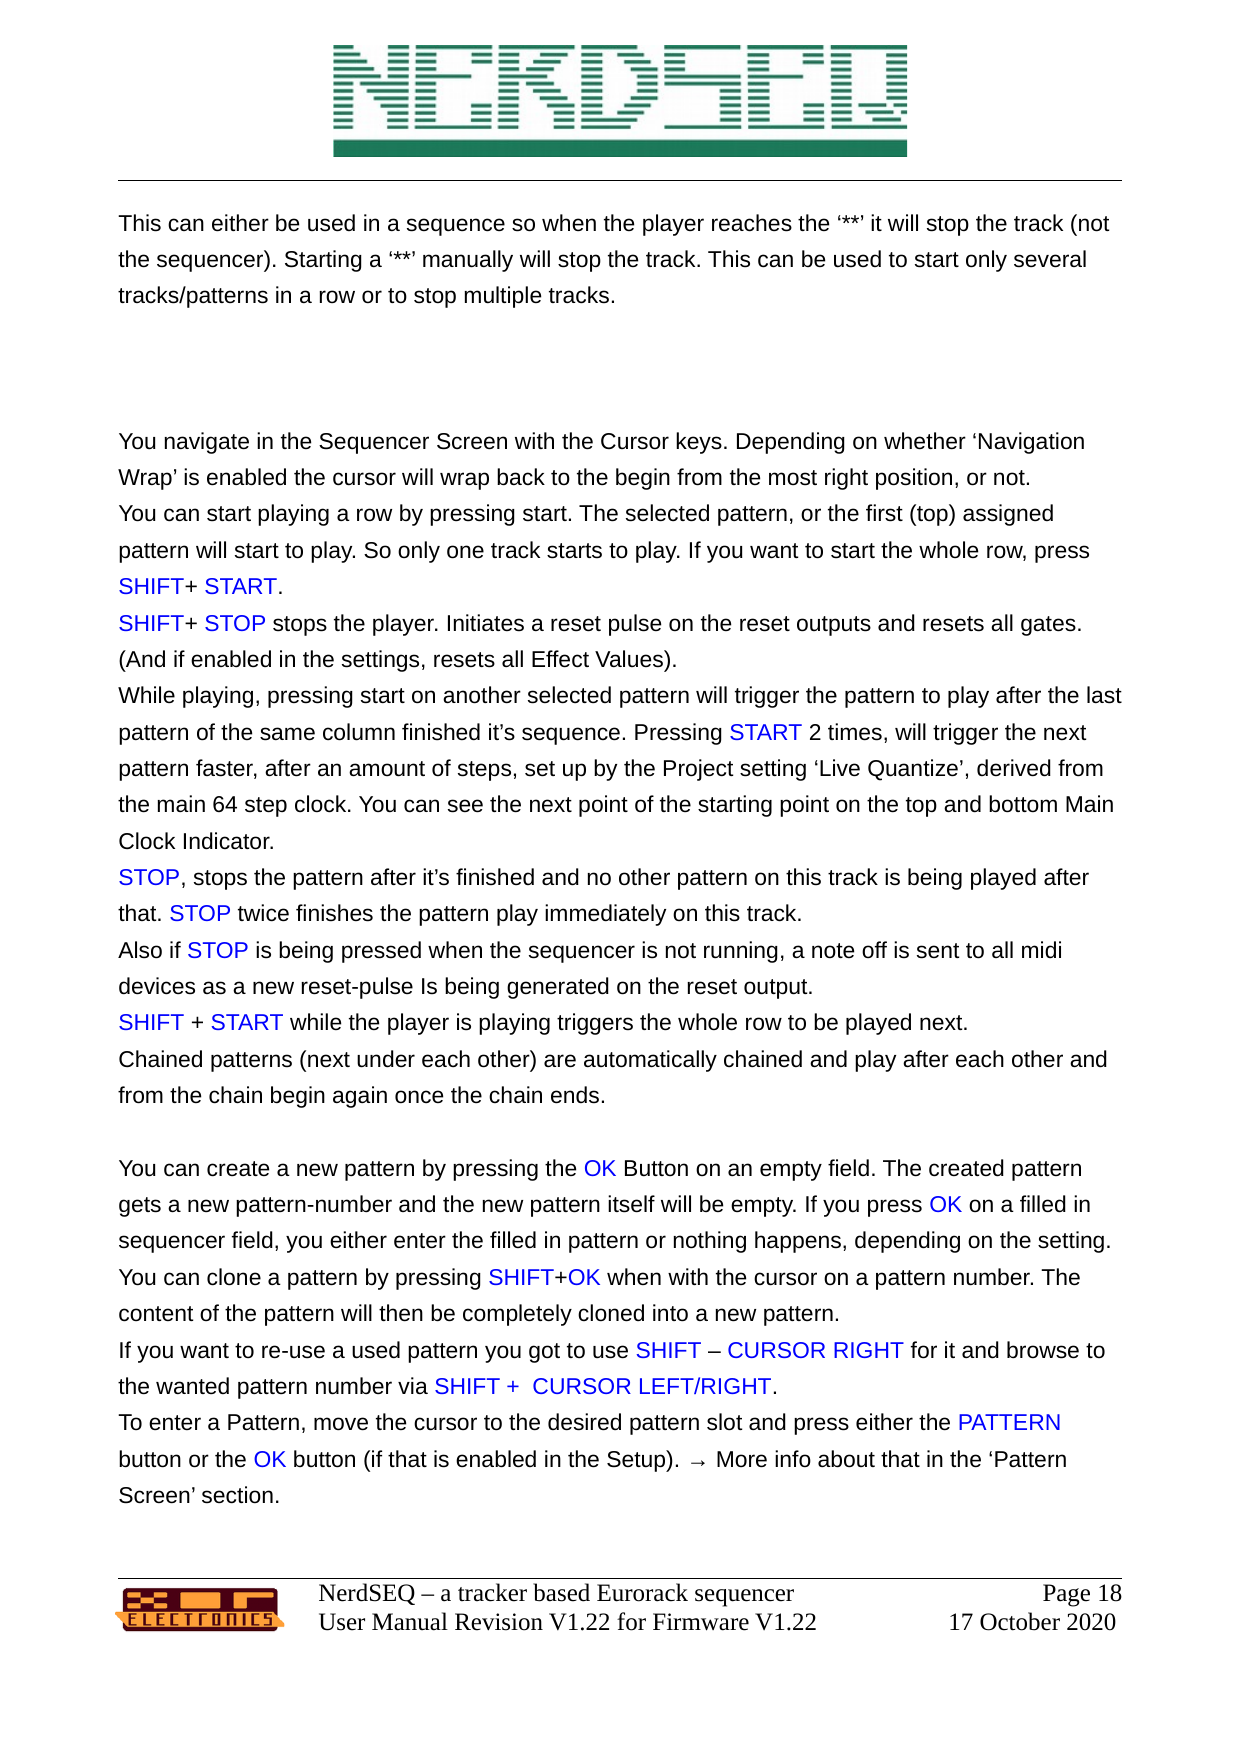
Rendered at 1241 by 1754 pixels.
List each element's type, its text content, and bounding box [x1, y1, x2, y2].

text STOP, stops the pattern after it’s finished and no other pattern on this track is being played after that. STOP twice finishes the pattern play immediately on this track. [118, 864, 1122, 927]
text This can either be used in a sequence so when the player reaches the ‘**’ it will stop the track (not the sequencer). Starting a ‘**’ manually will stop the track. This can be used to start only several tracks/patterns in a row or to stop multiple tracks. [118, 209, 1122, 309]
text You navigate in the Sequencer Screen with the Cursor keys. Depending on whether ‘Navigation Wrap’ is enabled the cursor will wrap back to the begin from the most right position, or not. [118, 428, 1122, 490]
text While playing, pressing start on another selected pattern will trigger the pattern to play after the last pattern of the same column finished it’s sequence. Pressing START 2 times, will trigger the next pattern faster, after an amount of steps, set up by the Project setting ‘Live Quantize’, derived from the main 64 step clock. You can see the next point of the starting point on the top and bottom Main Clock Indicator. [118, 682, 1122, 854]
text You can start playing a row by pressing start. The selected pattern, or the first (top) assigned pattern will start to play. So only one track starts to play. If you want to start the whole row, press SHIFT+ START. [118, 500, 1122, 599]
text To enter a Pattern, move the cursor to the desired pattern slot and press either the PATTERN button or the OK button (if that is enabled in the Setup). → More info about that in the ‘Pattern Screen’ section. [118, 1409, 1122, 1508]
text SHIFT+ STOP stops the player. Initiates a reset pulse on the reset outputs and resets all gates. (And if enabled in the settings, resets all Effect Values). [118, 609, 1122, 672]
text Also if STOP is being pressed when the sequencer is not running, a note off is sent to all midi devices as a new reset-pulse Is being generated on the reset output. [118, 937, 1122, 999]
text You can create a new pattern by pressing the OK Button on an empty field. The created pattern gets a new pattern-number and the new pattern itself will be empty. If you press OK on a filled in sequencer field, you either enter the filled in pattern or nothing happens, depending on the setting. You can clone a pattern by pressing SHIFT+OK when with the cursor on a pattern number. The content of the pattern will then be completely cloned into a new pattern. [118, 1155, 1122, 1327]
picture [333, 45, 908, 157]
text Chained patterns (next under each other) are automatically chained and play after each other and from the chain begin again once the chain ends. [118, 1046, 1122, 1108]
text SHIFT + START while the player is playing triggers the whole row to be played next. [118, 1009, 1122, 1036]
text If you want to re-use a used pattern you got to use SHIFT – CURSOR RIGHT for it and browse to the wanted pattern number via SHIFT + CURSOR LEFT/RIGHT. [118, 1337, 1122, 1399]
picture [115, 1584, 285, 1634]
